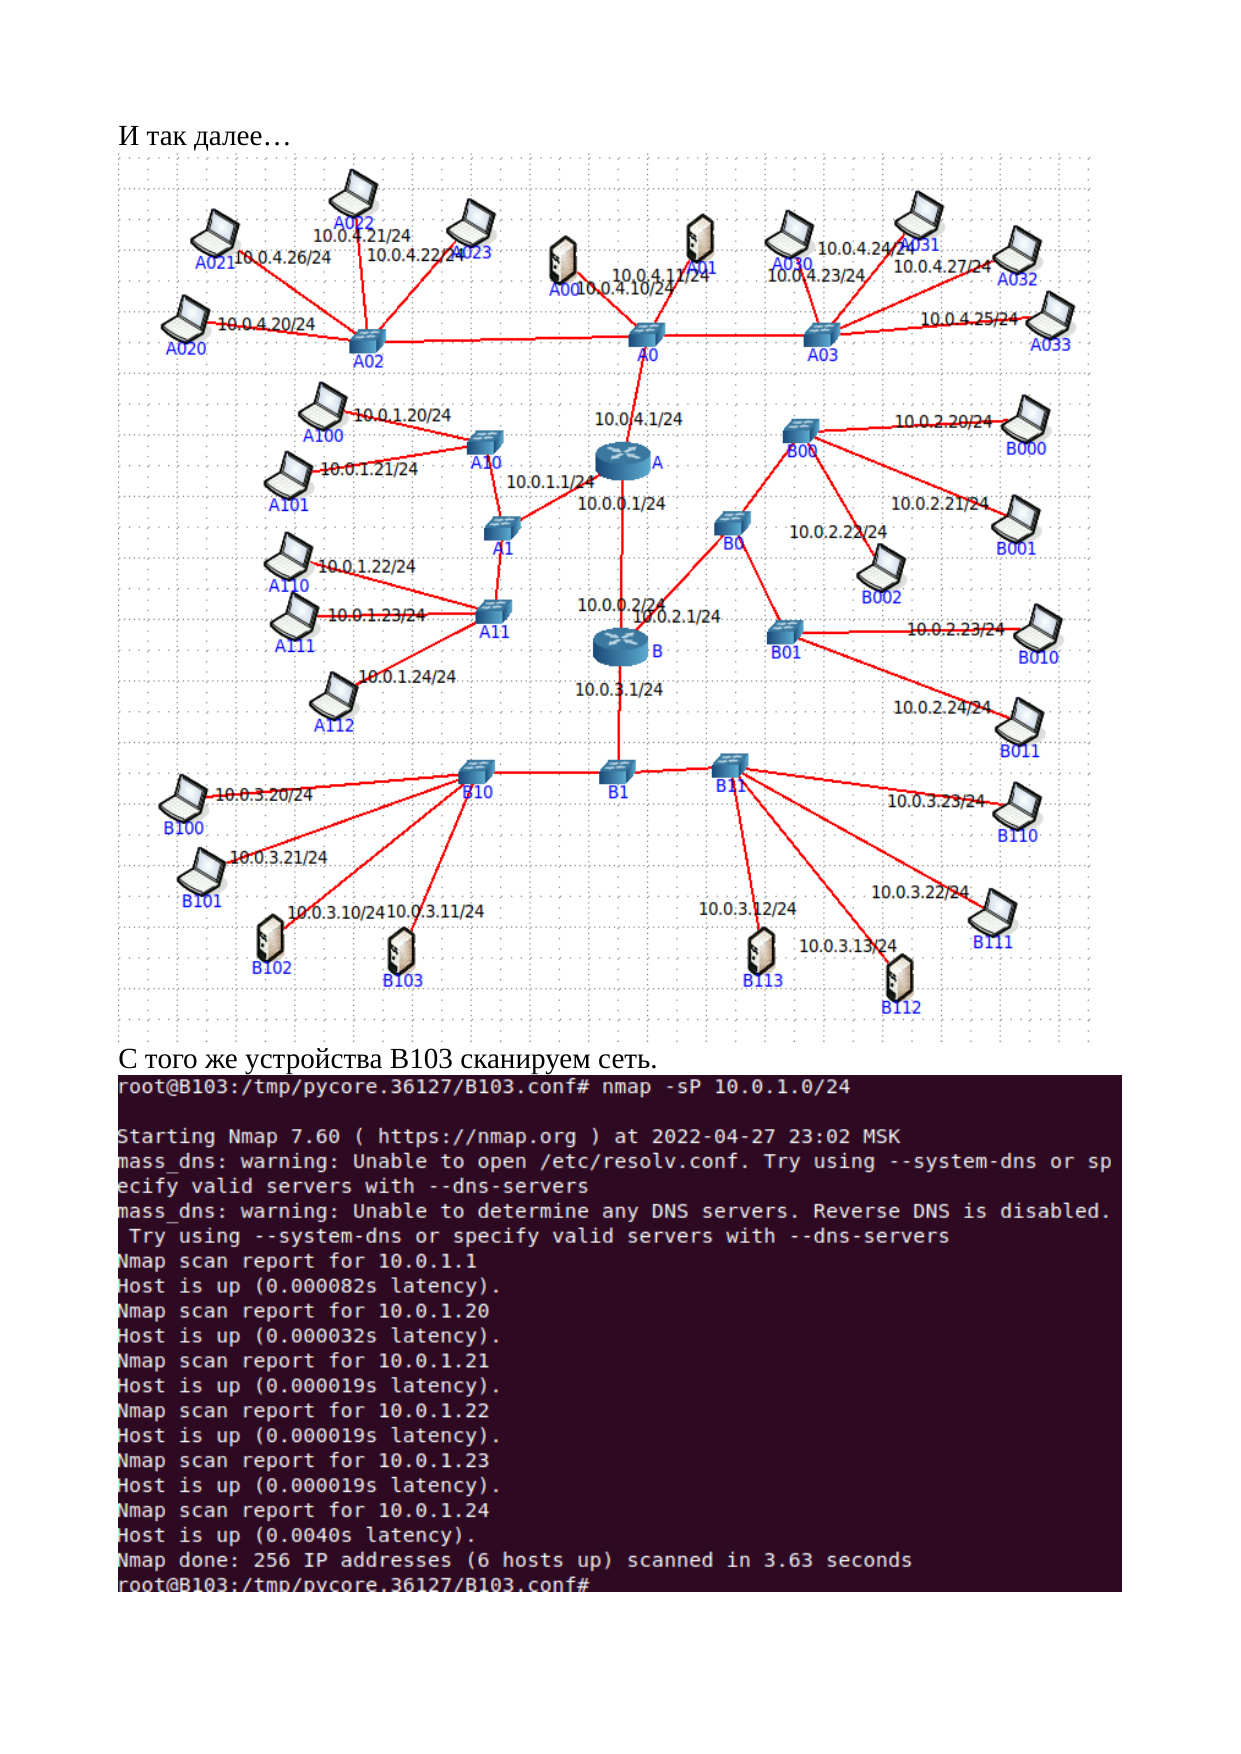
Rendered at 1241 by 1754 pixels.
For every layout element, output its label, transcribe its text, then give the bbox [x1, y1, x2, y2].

text С того же устройства В103 сканируем сеть. [118, 1041, 1122, 1075]
text И так далее… [118, 118, 1122, 152]
